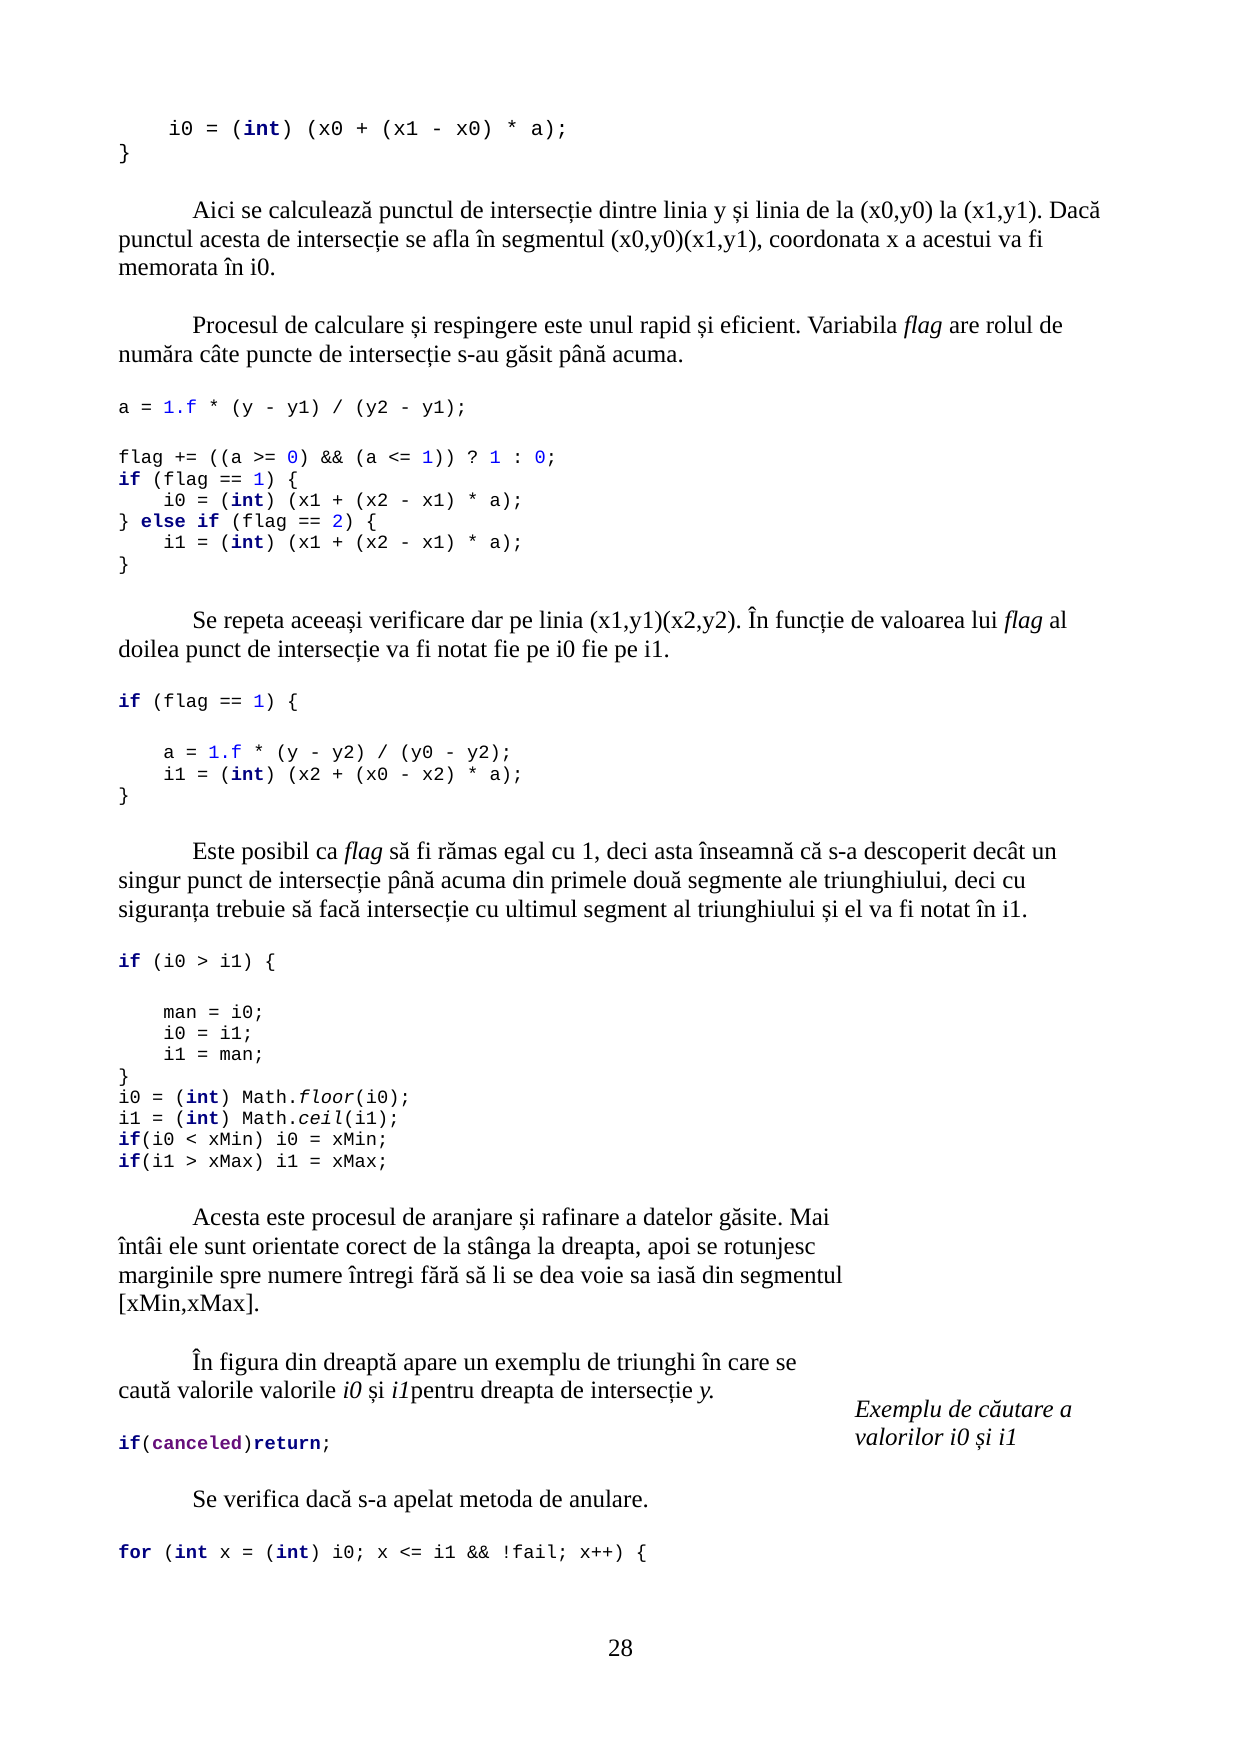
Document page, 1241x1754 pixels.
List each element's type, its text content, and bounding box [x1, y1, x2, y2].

text Acesta este procesul de aranjare și rafinare a datelor găsite. Mai întâi ele sunt orientate corect de la stânga la dreapta, apoi se rotunjesc marginile spre numere întregi fără să li se dea voie sa iasă din segmentul [xMin,xMax]. [118, 1202, 854, 1317]
text i1 = man; [118, 1045, 1122, 1066]
text i0 = (int) (x1 + (x2 - x1) * a); [118, 491, 1122, 512]
text Exemplu de căutare a valorilor i0 și i1 [854, 1196, 1146, 1451]
text if(i1 > xMax) i1 = xMax; [118, 1151, 1122, 1173]
text } else if (flag == 2) { [118, 512, 1122, 533]
text i0 = (int) Math.floor(i0); [118, 1088, 1122, 1109]
text i1 = (int) Math.ceil(i1); [118, 1109, 1122, 1130]
text man = i0; [118, 1003, 1122, 1024]
text } [118, 786, 1122, 807]
text Aici se calculează punctul de intersecție dintre linia y și linia de la (x0,y0) la (x1,y1). Dacă punctul acesta de intersecție se afla în segmentul (x0,y0)(x1,y1), coordonata x a acestui va fi memorata în i0. [118, 195, 1122, 281]
text Se repeta aceeași verificare dar pe linia (x1,y1)(x2,y2). În funcție de valoarea lui flag al doilea punct de intersecție va fi notat fie pe i0 fie pe i1. [118, 605, 1122, 663]
text if(canceled)return; [118, 1434, 1122, 1455]
text if (flag == 1) { [118, 692, 1122, 713]
text i1 = (int) (x1 + (x2 - x1) * a); [118, 533, 1122, 554]
text Se verifica dacă s-a apelat metoda de anulare. [118, 1484, 1122, 1513]
text } [118, 1066, 1122, 1088]
text } [118, 554, 1122, 576]
text if (i0 > i1) { [118, 952, 1122, 973]
text if(i0 < xMin) i0 = xMin; [118, 1130, 1122, 1151]
text i1 = (int) (x2 + (x0 - x2) * a); [118, 764, 1122, 786]
text Este posibil ca flag să fi rămas egal cu 1, deci asta înseamnă că s-a descoperit decât un singur punct de intersecție până acuma din primele două segmente ale triunghiului, deci cu siguranța trebuie să facă intersecție cu ultimul segment al triunghiului și el va fi notat în i1. [118, 836, 1122, 922]
text if (flag == 1) { [118, 469, 1122, 491]
text i0 = (int) (x0 + (x1 - x0) * a); [118, 118, 1122, 142]
text În figura din dreaptă apare un exemplu de triunghi în care se caută valorile valorile i0 și i1pentru dreapta de intersecție y. [118, 1347, 854, 1404]
text i0 = i1; [118, 1024, 1122, 1045]
text } [118, 142, 1122, 165]
text a = 1.f * (y - y1) / (y2 - y1); [118, 398, 1122, 419]
text a = 1.f * (y - y2) / (y0 - y2); [118, 743, 1122, 764]
text flag += ((a >= 0) && (a <= 1)) ? 1 : 0; [118, 448, 1122, 469]
text for (int x = (int) i0; x <= i1 && !fail; x++) { [118, 1543, 1122, 1564]
text Procesul de calculare și respingere este unul rapid și eficient. Variabila flag are rolul de număra câte puncte de intersecție s-au găsit până acuma. [118, 311, 1122, 368]
